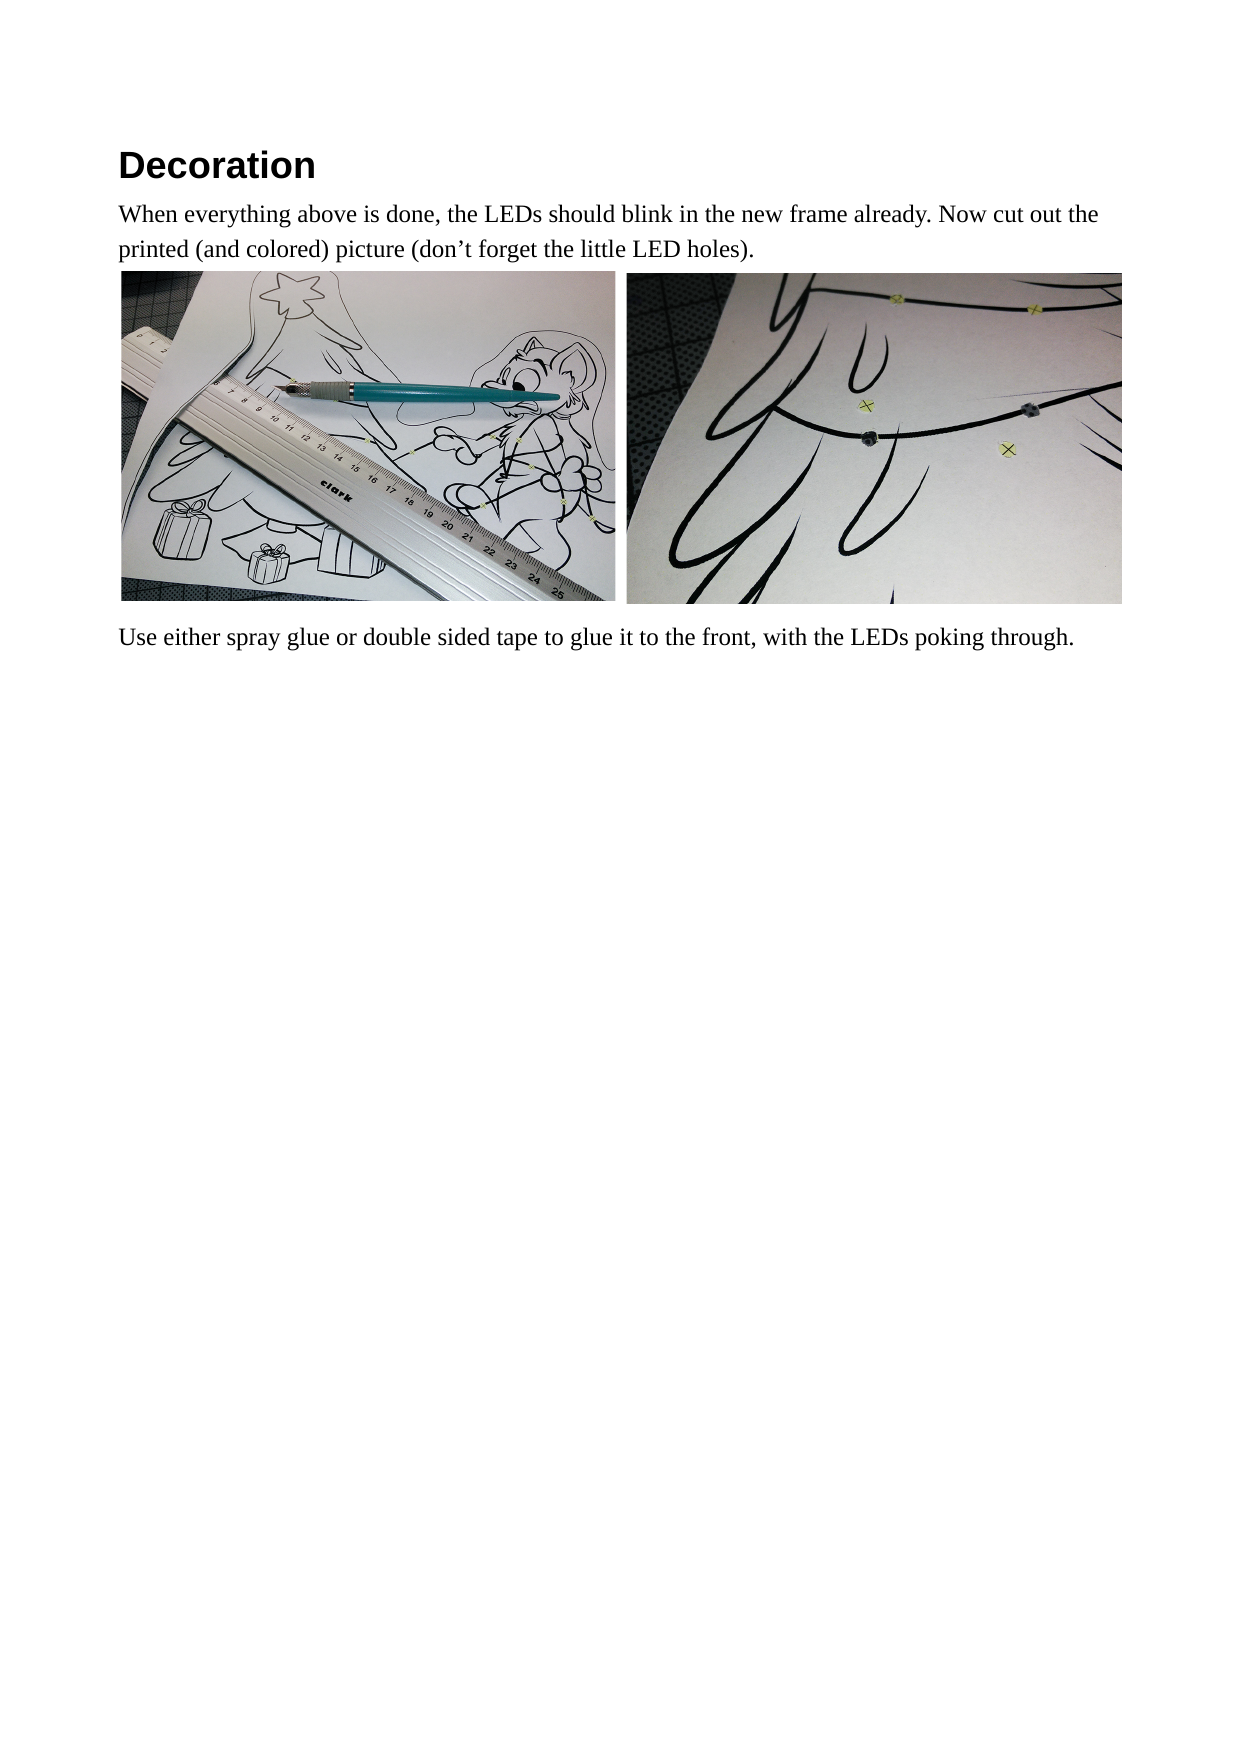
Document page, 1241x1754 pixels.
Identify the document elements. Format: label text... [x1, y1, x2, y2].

subtitle Decoration [118, 143, 1122, 187]
picture [626, 273, 1122, 604]
text When everything above is done, the LEDs should blink in the new frame already. Now cut out the printed (and colored) picture (don’t forget the little LED holes). [118, 199, 1122, 262]
text Use either spray glue or double sided tape to glue it to the front, with the LEDs poking through. [118, 381, 1122, 651]
picture [121, 271, 616, 601]
